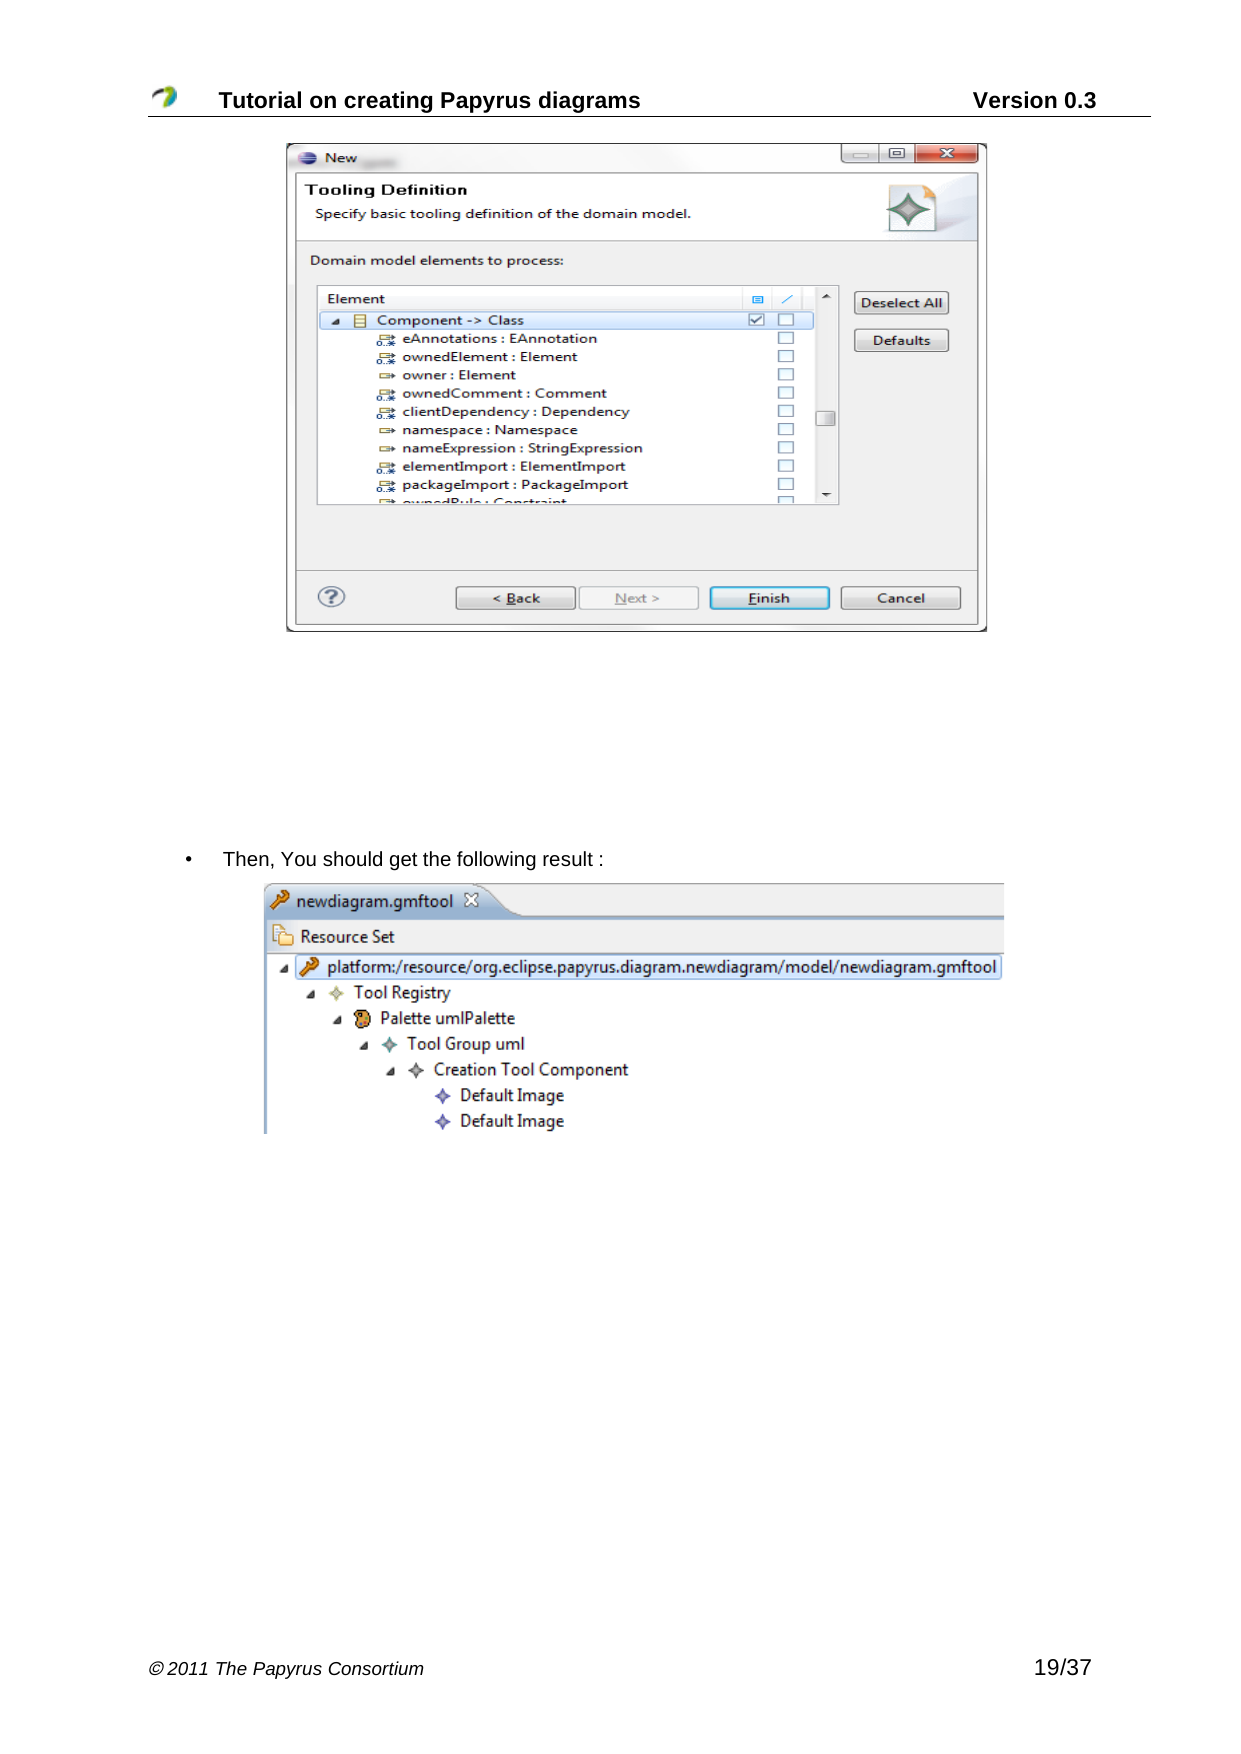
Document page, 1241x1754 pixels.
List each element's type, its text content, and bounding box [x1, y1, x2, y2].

picture [152, 84, 177, 110]
list Then, You should get the following result : [185, 847, 1151, 871]
picture [286, 143, 988, 632]
